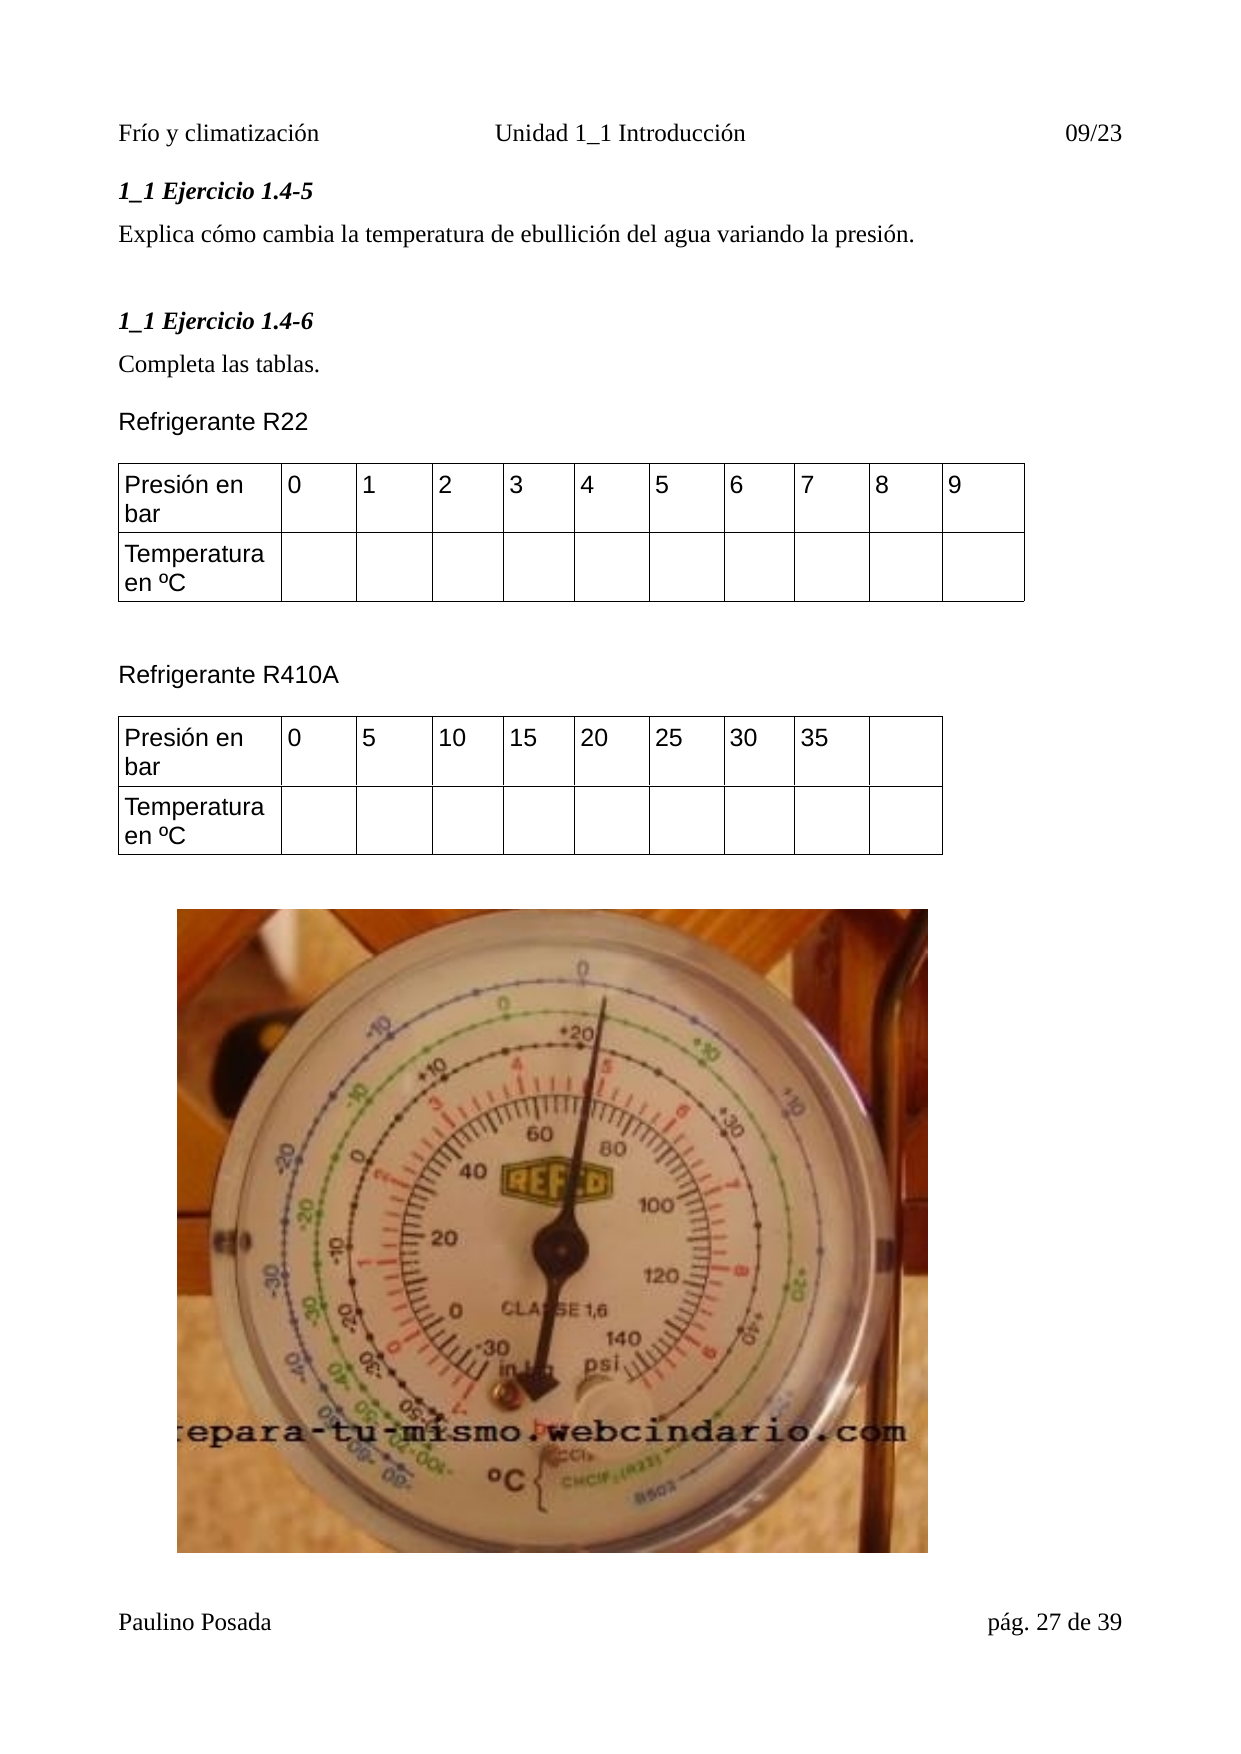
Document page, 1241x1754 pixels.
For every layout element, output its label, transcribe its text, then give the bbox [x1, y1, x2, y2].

text Explica cómo cambia la temperatura de ebullición del agua variando la presión. [118, 219, 1122, 248]
picture [177, 909, 928, 1553]
text 1_1 Ejercicio 1.4-5 [118, 176, 1122, 205]
text 1_1 Ejercicio 1.4-6 [118, 306, 1122, 334]
text Completa las tablas. [118, 349, 1122, 378]
